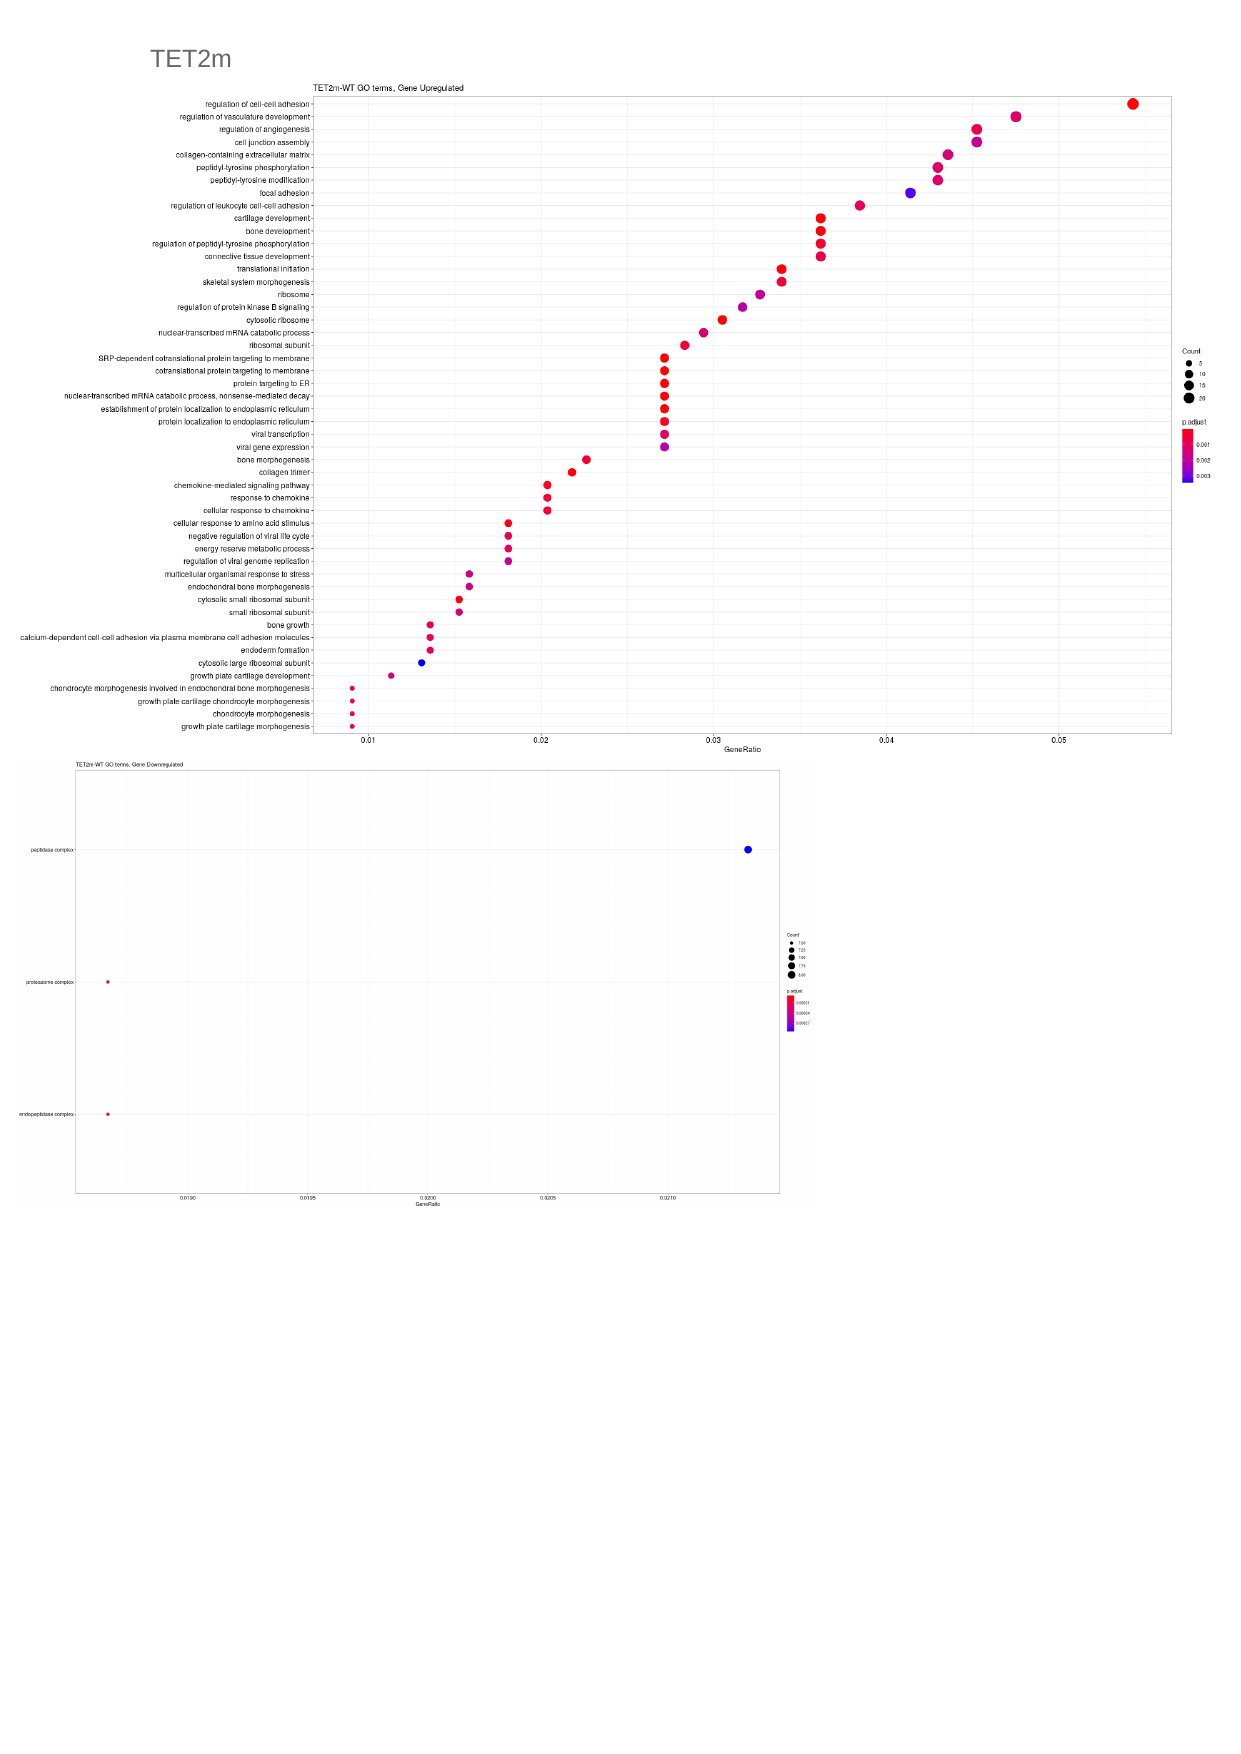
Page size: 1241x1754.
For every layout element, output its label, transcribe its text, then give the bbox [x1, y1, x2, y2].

picture [17, 81, 1217, 757]
picture [17, 760, 814, 1209]
subtitle TET2m [150, 44, 1090, 73]
